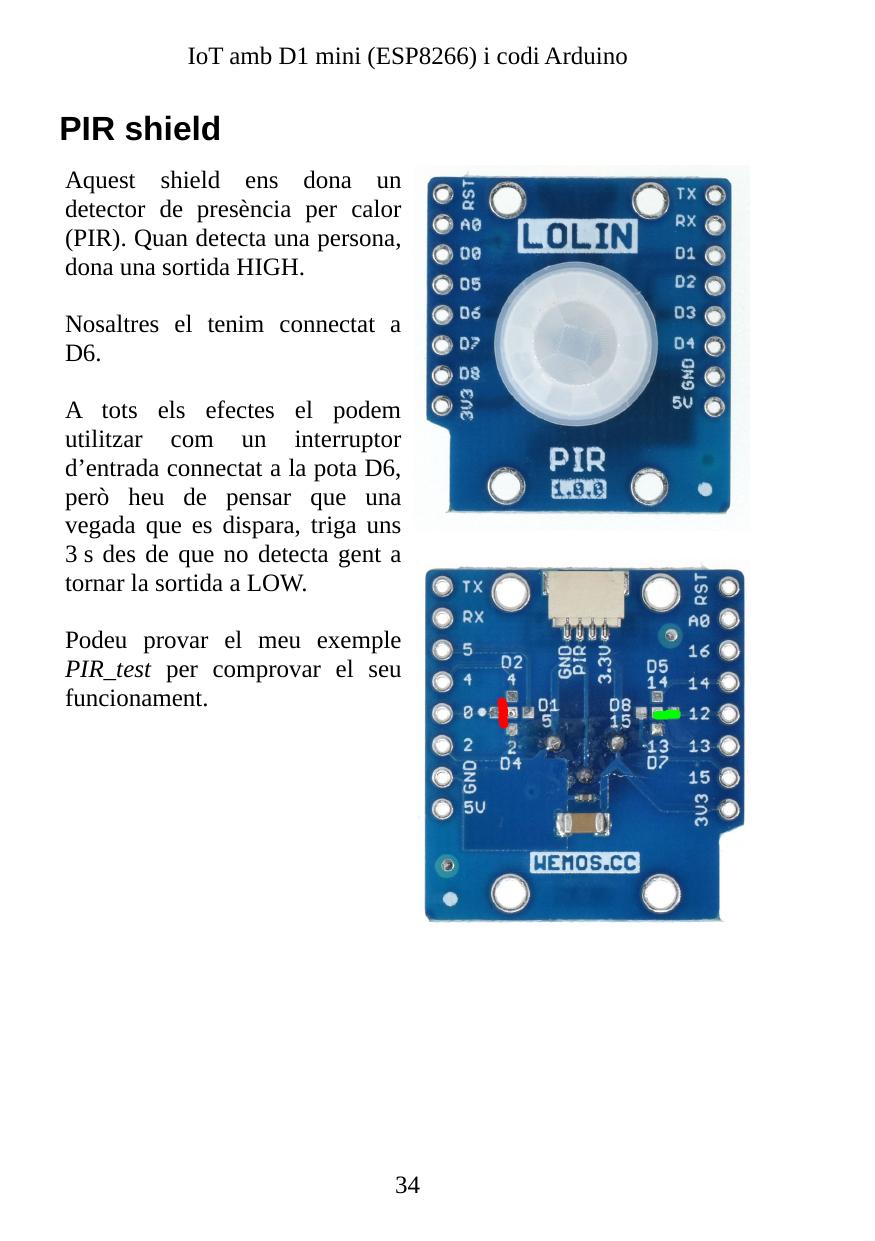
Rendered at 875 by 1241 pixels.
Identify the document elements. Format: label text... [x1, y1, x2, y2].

subtitle PIR shield [59, 109, 756, 147]
picture [413, 559, 751, 941]
picture [413, 165, 751, 531]
table_header [408, 160, 756, 974]
table_header Aquest shield ens dona un detector de presència per calor (PIR). Quan detecta una persona, dona una sortida HIGH. Nosaltres el tenim connectat a D6. A tots els efectes el podem utilitzar com un interruptor d’entrada connectat a la pota D6, però heu de pensar que una vegada que es dispara, triga uns 3 s des de que no detecta gent a tornar la sortida a LOW. Podeu provar el meu exemple PIR_test per comprovar el seu funcionament. [59, 160, 407, 974]
